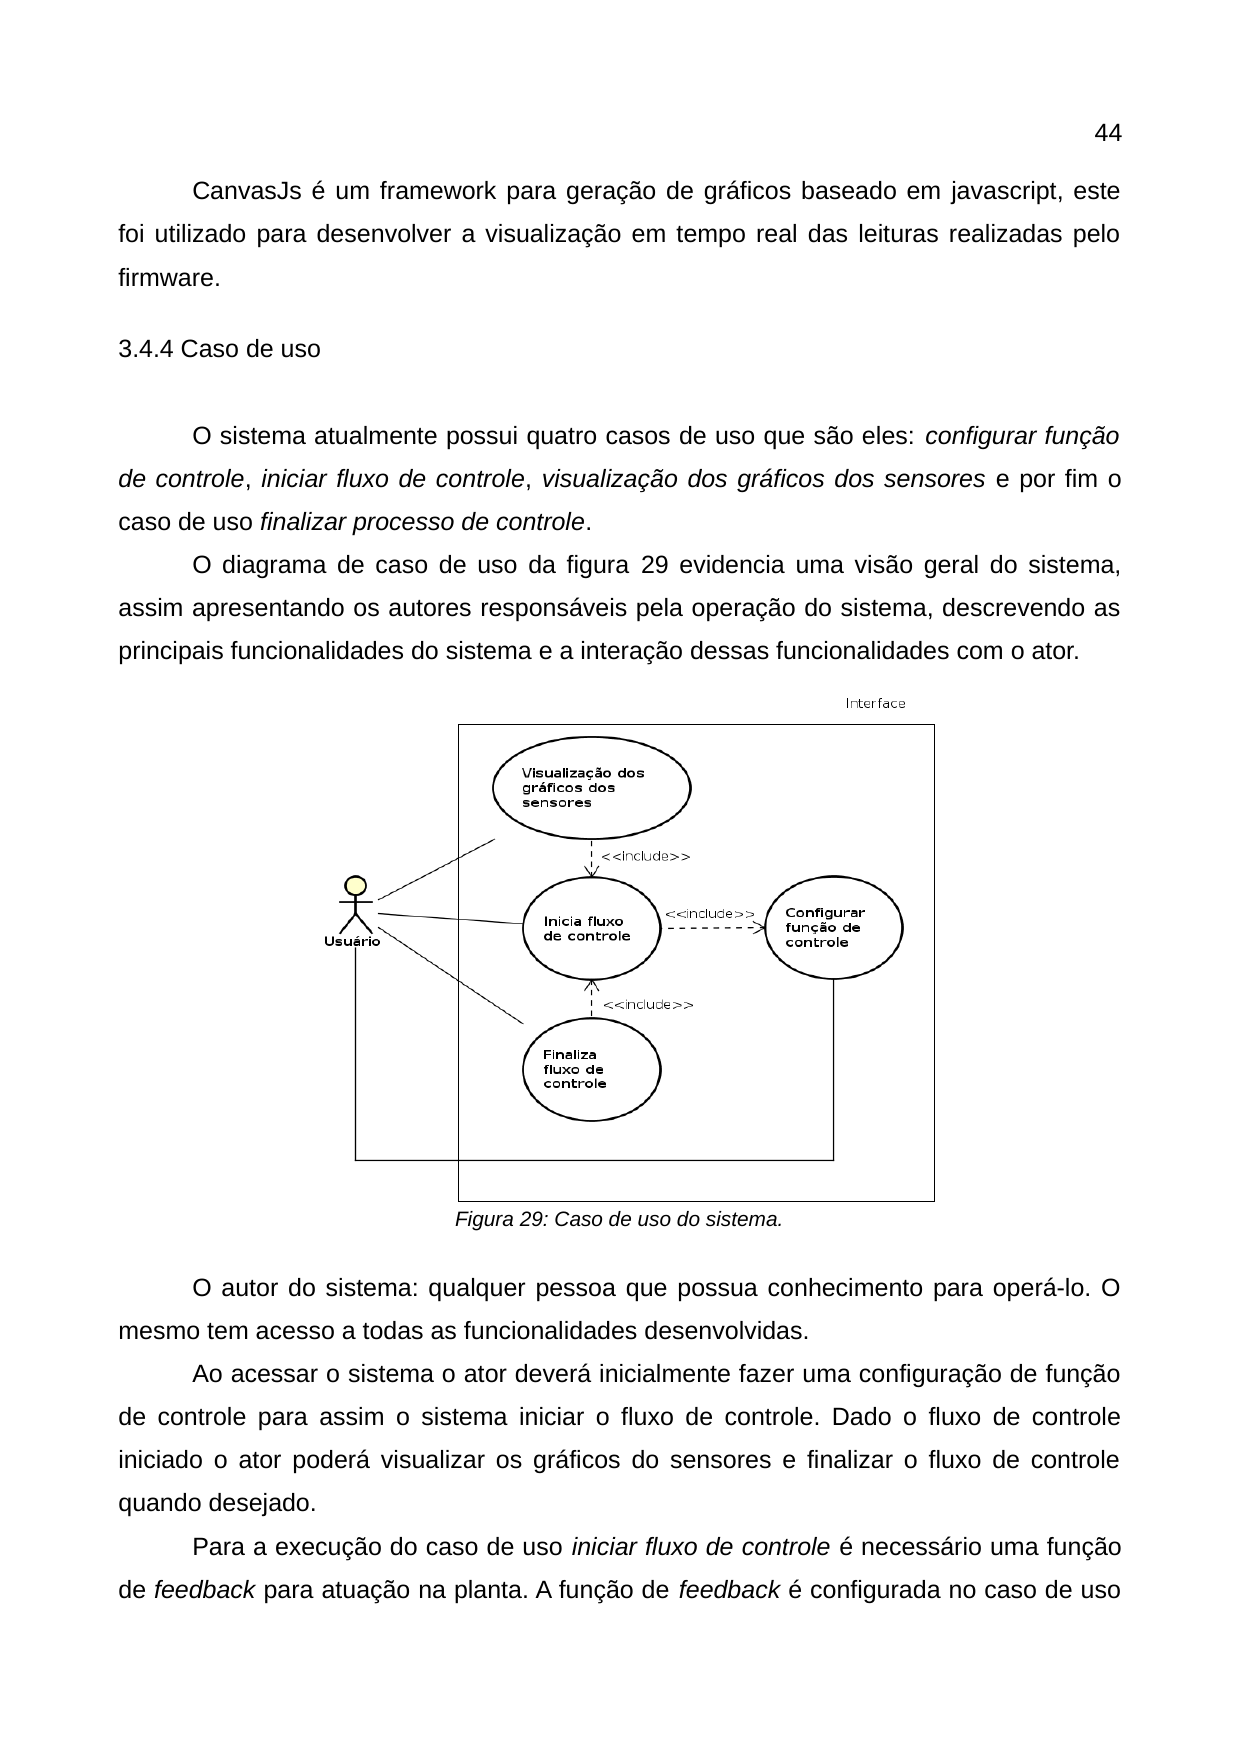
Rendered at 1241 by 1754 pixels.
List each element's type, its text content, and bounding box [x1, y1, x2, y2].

text .Figura 29: Caso de uso do sistema. [299, 1207, 941, 1231]
text O autor do sistema: qualquer pessoa que possua conhecimento para operá-lo. O mesmo tem acesso a todas as funcionalidades desenvolvidas. [118, 1273, 1122, 1344]
picture [299, 692, 942, 1207]
text Ao acessar o sistema o ator deverá inicialmente fazer uma configuração de função de controle para assim o sistema iniciar o fluxo de controle. Dado o fluxo de controle iniciado o ator poderá visualizar os gráficos do sensores e finalizar o fluxo de controle quando desejado. [118, 1359, 1122, 1517]
text O sistema atualmente possui quatro casos de uso que são eles: configurar função de controle, iniciar fluxo de controle, visualização dos gráficos dos sensores e por fim o caso de uso finalizar processo de controle. [118, 421, 1122, 536]
text O diagrama de caso de uso da figura 29 evidencia uma visão geral do sistema, assim apresentando os autores responsáveis pela operação do sistema, descrevendo as principais funcionalidades do sistema e a interação dessas funcionalidades com o ator. [118, 550, 1122, 665]
text Para a execução do caso de uso iniciar fluxo de controle é necessário uma função de feedback para atuação na planta. A função de feedback é configurada no caso de uso [118, 1531, 1122, 1603]
text CanvasJs é um framework para geração de gráficos baseado em javascript, este foi utilizado para desenvolver a visualização em tempo real das leituras realizadas pelo firmware. [118, 176, 1122, 291]
subtitle 3.4.4 Caso de uso [118, 334, 1122, 363]
